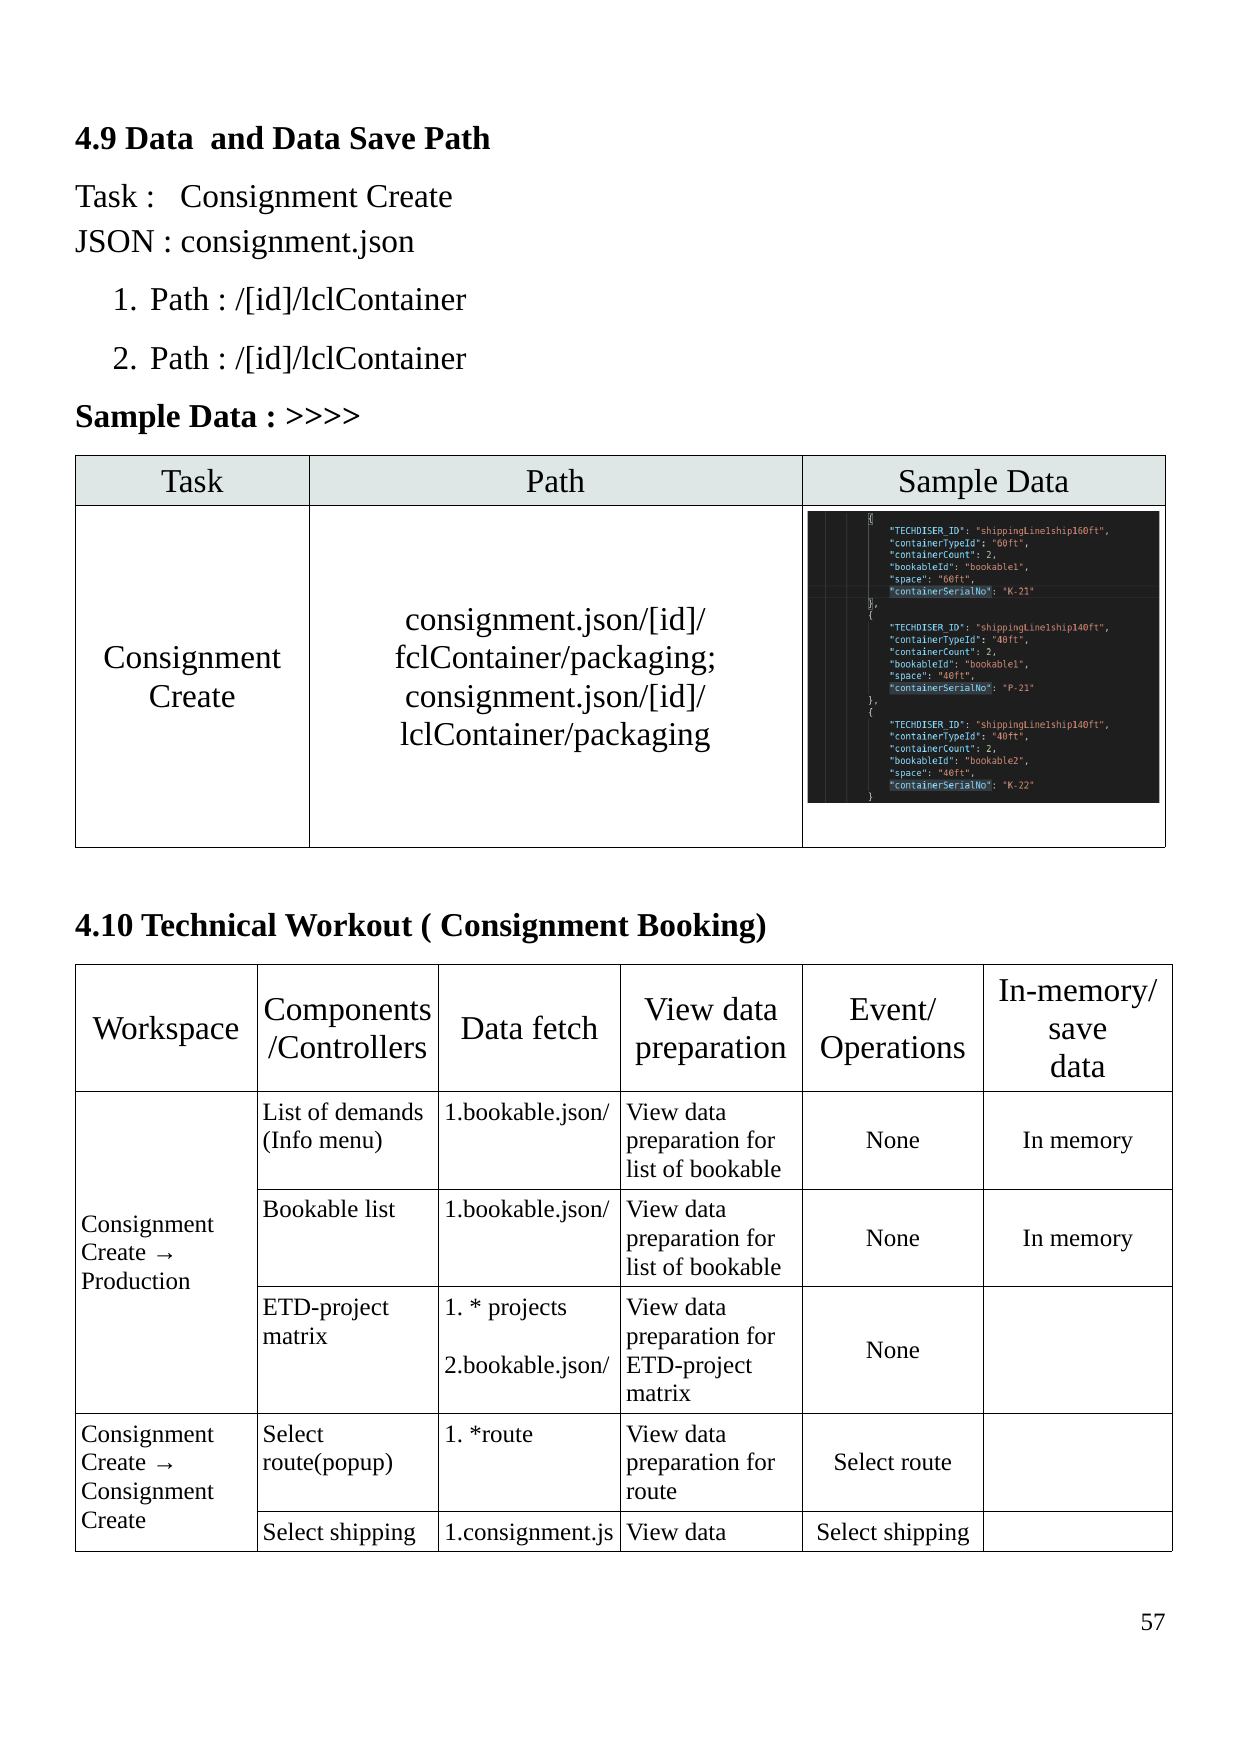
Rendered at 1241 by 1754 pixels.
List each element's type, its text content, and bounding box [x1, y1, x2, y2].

table_cell [984, 1287, 1172, 1413]
table_cell View data [621, 1512, 802, 1551]
table_cell ETD-project matrix [258, 1287, 438, 1413]
table_header Sample Data [803, 456, 1165, 505]
text 4.10 Technical Workout ( Consignment Booking) [75, 906, 1165, 944]
table_cell 1.bookable.json/ [439, 1092, 620, 1188]
table_cell Consignment Create → Consignment Create [76, 1414, 257, 1551]
table_header Components/Controllers [258, 965, 438, 1091]
table_cell Select route(popup) [258, 1414, 438, 1511]
table_cell None [803, 1287, 983, 1413]
table_cell View data preparation for list of bookable [621, 1190, 802, 1286]
table_cell View data preparation for route [621, 1414, 802, 1511]
table_cell None [803, 1190, 983, 1286]
table_cell [803, 506, 1165, 847]
table_header Path [310, 456, 802, 505]
table_cell View data preparation for list of bookable [621, 1092, 802, 1188]
table_cell In memory [984, 1092, 1172, 1188]
table_cell In memory [984, 1190, 1172, 1286]
text Sample Data : >>>> [75, 397, 1165, 435]
table_cell List of demands (Info menu) [258, 1092, 438, 1188]
table_header In-memory/save data [984, 965, 1172, 1091]
list Path : /[id]/lclContainer [112, 338, 1165, 376]
text JSON : consignment.json [75, 221, 1165, 259]
list Path : /[id]/lclContainer [112, 279, 1165, 318]
table_cell 1. *route [439, 1414, 620, 1511]
table_header Workspace [76, 965, 257, 1091]
table_header View data preparation [621, 965, 802, 1091]
table_cell Select shipping [803, 1512, 983, 1551]
table_cell [984, 1414, 1172, 1511]
table_header Data fetch [439, 965, 620, 1091]
table_cell Bookable list [258, 1190, 438, 1286]
text Task : Consignment Create [75, 177, 1165, 215]
table_cell 1.consignment.js [439, 1512, 620, 1551]
table_header Event/Operations [803, 965, 983, 1091]
picture [807, 511, 1160, 803]
table_cell Select route [803, 1414, 983, 1511]
table_cell Consignment Create → Production [76, 1092, 257, 1413]
table_cell None [803, 1092, 983, 1188]
table_cell 1. * projects 2.bookable.json/ [439, 1287, 620, 1413]
table_cell consignment.json/[id]/fclContainer/packaging; consignment.json/[id]/lclContainer/packaging [310, 506, 802, 847]
table_header Task [76, 456, 309, 505]
table_cell Select shipping [258, 1512, 438, 1551]
table_cell [984, 1512, 1172, 1551]
table_cell Consignment Create [76, 506, 309, 847]
table_cell 1.bookable.json/ [439, 1190, 620, 1286]
text 4.9 Data and Data Save Path [75, 118, 1165, 156]
table_cell View data preparation for ETD-project matrix [621, 1287, 802, 1413]
